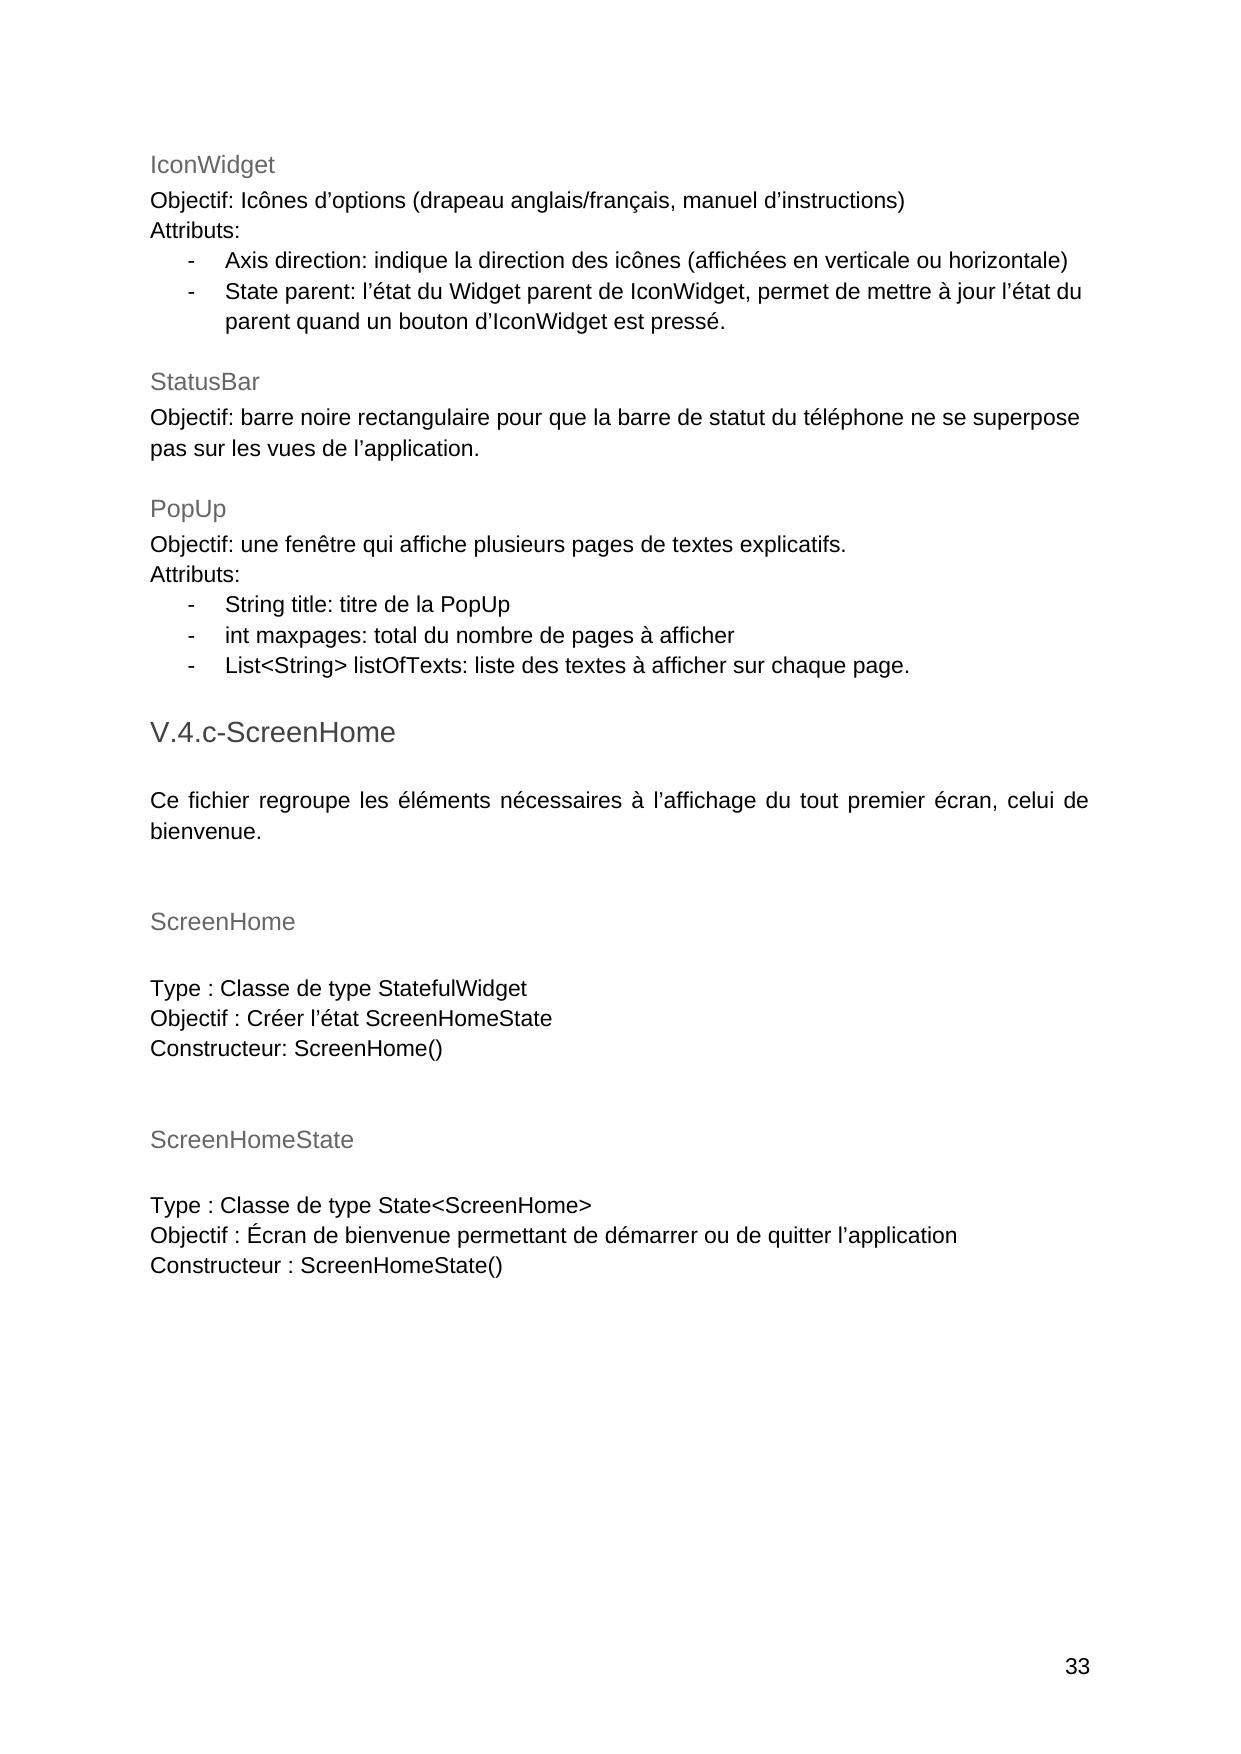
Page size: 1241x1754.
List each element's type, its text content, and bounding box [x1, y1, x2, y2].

text Objectif: Icônes d’options (drapeau anglais/français, manuel d’instructions) [150, 187, 1090, 213]
text Ce fichier regroupe les éléments nécessaires à l’affichage du tout premier écran, celui de bienvenue. [150, 787, 1090, 844]
text Attributs: [150, 561, 1090, 588]
subtitle StatusBar [150, 367, 1090, 396]
subtitle PopUp [150, 494, 1090, 523]
list State parent: l’état du Widget parent de IconWidget, permet de mettre à jour l’état du parent quand un bouton d’IconWidget est pressé. [187, 278, 1090, 334]
text Objectif: barre noire rectangulaire pour que la barre de statut du téléphone ne se superpose pas sur les vues de l’application. [150, 404, 1090, 461]
subtitle V.4.c-ScreenHome [150, 715, 1090, 749]
list List<String> listOfTexts: liste des textes à afficher sur chaque page. [187, 652, 1090, 678]
list String title: titre de la PopUp [187, 591, 1090, 618]
list Axis direction: indique la direction des icônes (affichées en verticale ou horizontale) [187, 247, 1090, 274]
text Objectif : Écran de bienvenue permettant de démarrer ou de quitter l’application [150, 1222, 1090, 1248]
subtitle IconWidget [150, 150, 1090, 179]
text Attributs: [150, 217, 1090, 244]
text Constructeur : ScreenHomeState() [150, 1252, 1090, 1279]
text Constructeur: ScreenHome() [150, 1035, 1090, 1061]
text Objectif : Créer l’état ScreenHomeState [150, 1005, 1090, 1031]
subtitle ScreenHomeState [150, 1124, 1090, 1153]
text Objectif: une fenêtre qui affiche plusieurs pages de textes explicatifs. [150, 531, 1090, 557]
list int maxpages: total du nombre de pages à afficher [187, 622, 1090, 648]
subtitle ScreenHome [150, 907, 1090, 936]
text Type : Classe de type StatefulWidget [150, 974, 1090, 1001]
text Type : Classe de type State<ScreenHome> [150, 1192, 1090, 1218]
